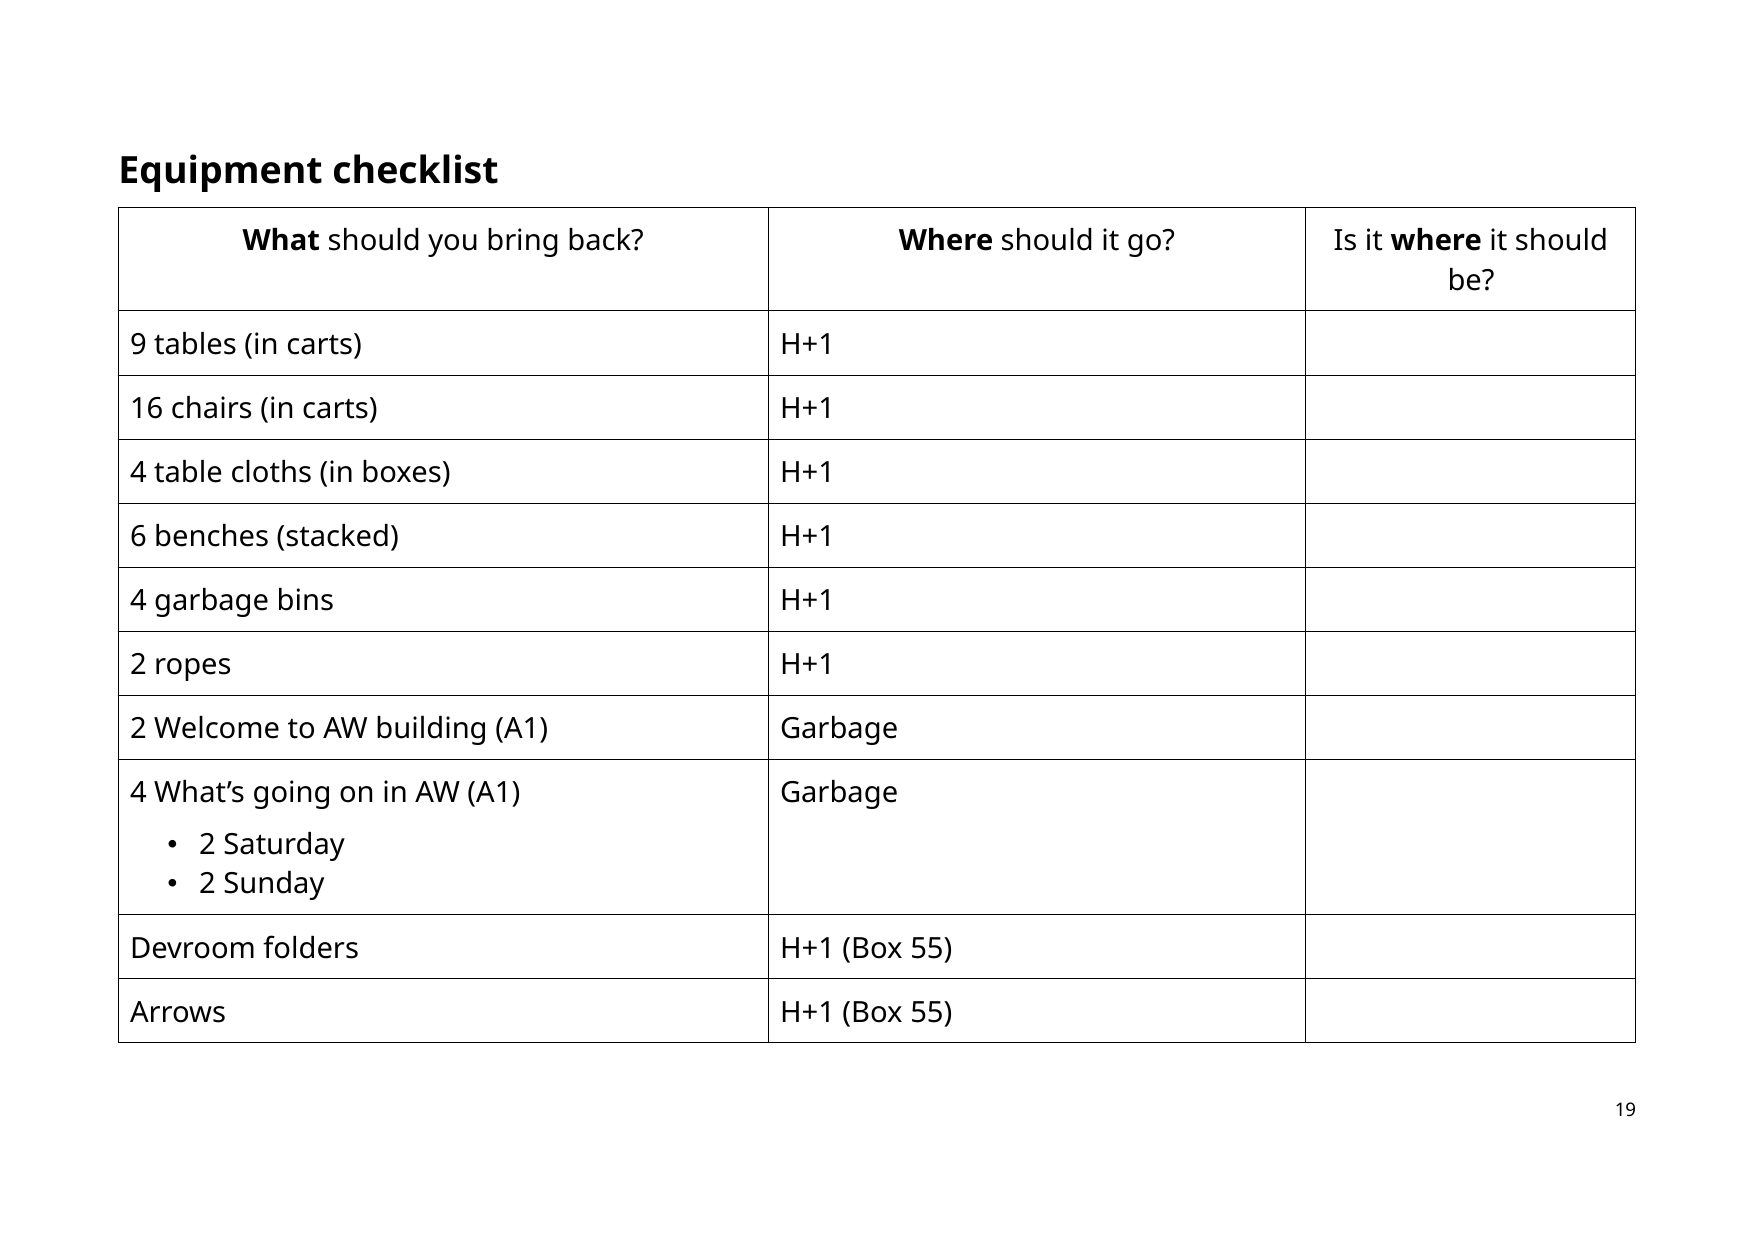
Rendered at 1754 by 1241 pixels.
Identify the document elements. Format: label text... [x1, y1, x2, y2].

table_header What should you bring back? [119, 208, 768, 310]
table_cell H+1 [769, 376, 1305, 438]
table_cell H+1 [769, 568, 1305, 631]
table_cell Arrows [119, 979, 768, 1042]
table_header Where should it go? [769, 208, 1305, 310]
table_cell 4 What’s going on in AW (A1) 2 Saturday 2 Sunday [119, 760, 768, 914]
table_cell H+1 [769, 632, 1305, 695]
table_cell [1306, 504, 1635, 567]
table_cell Garbage [769, 696, 1305, 759]
table_cell Devroom folders [119, 915, 768, 978]
table_cell Garbage [769, 760, 1305, 914]
table_cell 6 benches (stacked) [119, 504, 768, 567]
table_cell 2 ropes [119, 632, 768, 695]
table_cell H+1 (Box 55) [769, 915, 1305, 978]
table_cell [1306, 915, 1635, 978]
table_cell [1306, 696, 1635, 759]
table_cell 2 Welcome to AW building (A1) [119, 696, 768, 759]
table_cell [1306, 376, 1635, 438]
subtitle Equipment checklist [118, 143, 1636, 194]
table_cell 16 chairs (in carts) [119, 376, 768, 438]
table_cell [1306, 979, 1635, 1042]
table_cell [1306, 311, 1635, 374]
table_cell H+1 (Box 55) [769, 979, 1305, 1042]
table_cell 4 table cloths (in boxes) [119, 440, 768, 503]
table_cell H+1 [769, 440, 1305, 503]
table_cell [1306, 440, 1635, 503]
table_cell H+1 [769, 311, 1305, 374]
table_cell [1306, 632, 1635, 695]
table_cell 9 tables (in carts) [119, 311, 768, 374]
table_header Is it where it should be? [1306, 208, 1635, 310]
table_cell 4 garbage bins [119, 568, 768, 631]
table_cell [1306, 760, 1635, 914]
table_cell [1306, 568, 1635, 631]
table_cell H+1 [769, 504, 1305, 567]
